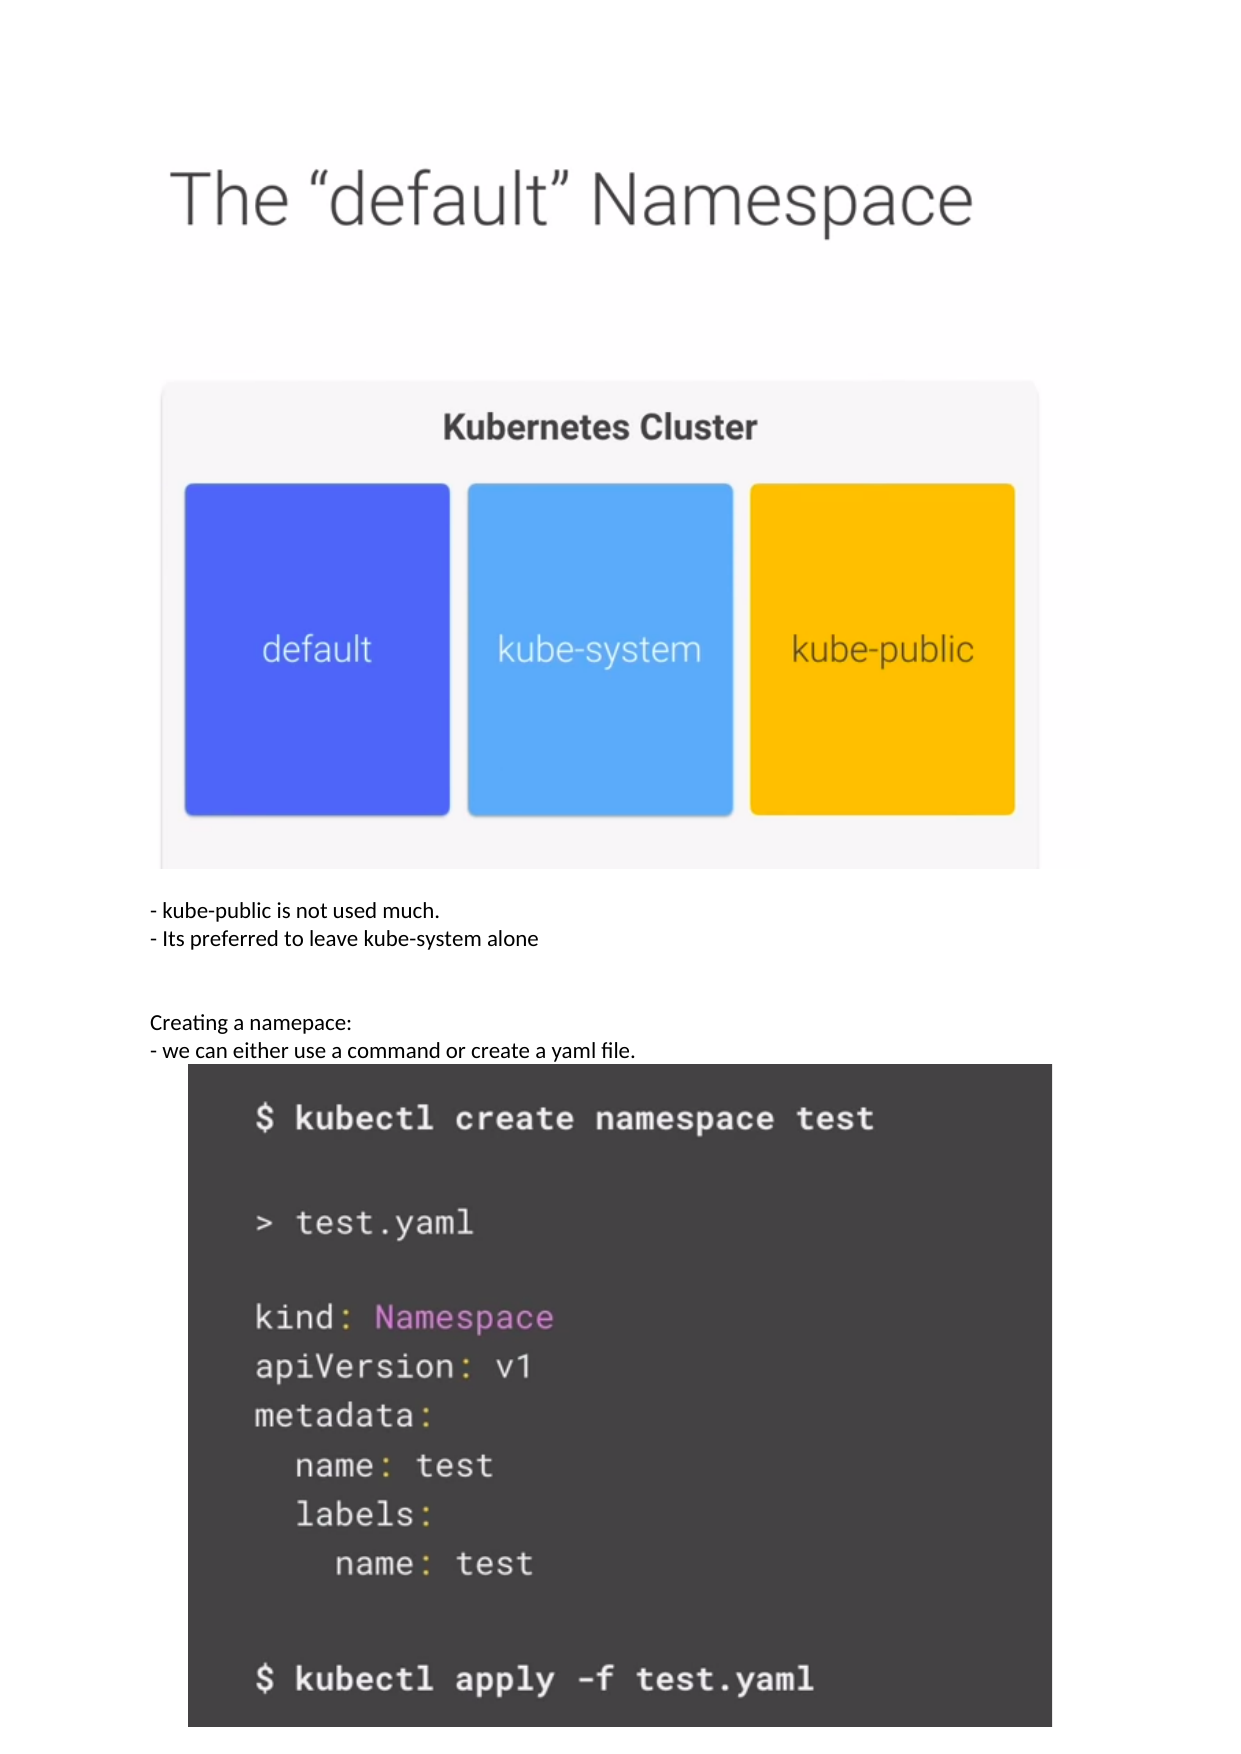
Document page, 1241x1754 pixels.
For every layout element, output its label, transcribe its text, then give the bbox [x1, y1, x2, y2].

text Creating a namepace: [150, 1008, 1090, 1037]
text - kube-public is not used much. [150, 896, 1090, 924]
text - Its preferred to leave kube-system alone [150, 924, 1090, 952]
text - we can either use a command or create a yaml file. [150, 1037, 1090, 1064]
picture [150, 150, 1091, 869]
picture [188, 1064, 1053, 1727]
